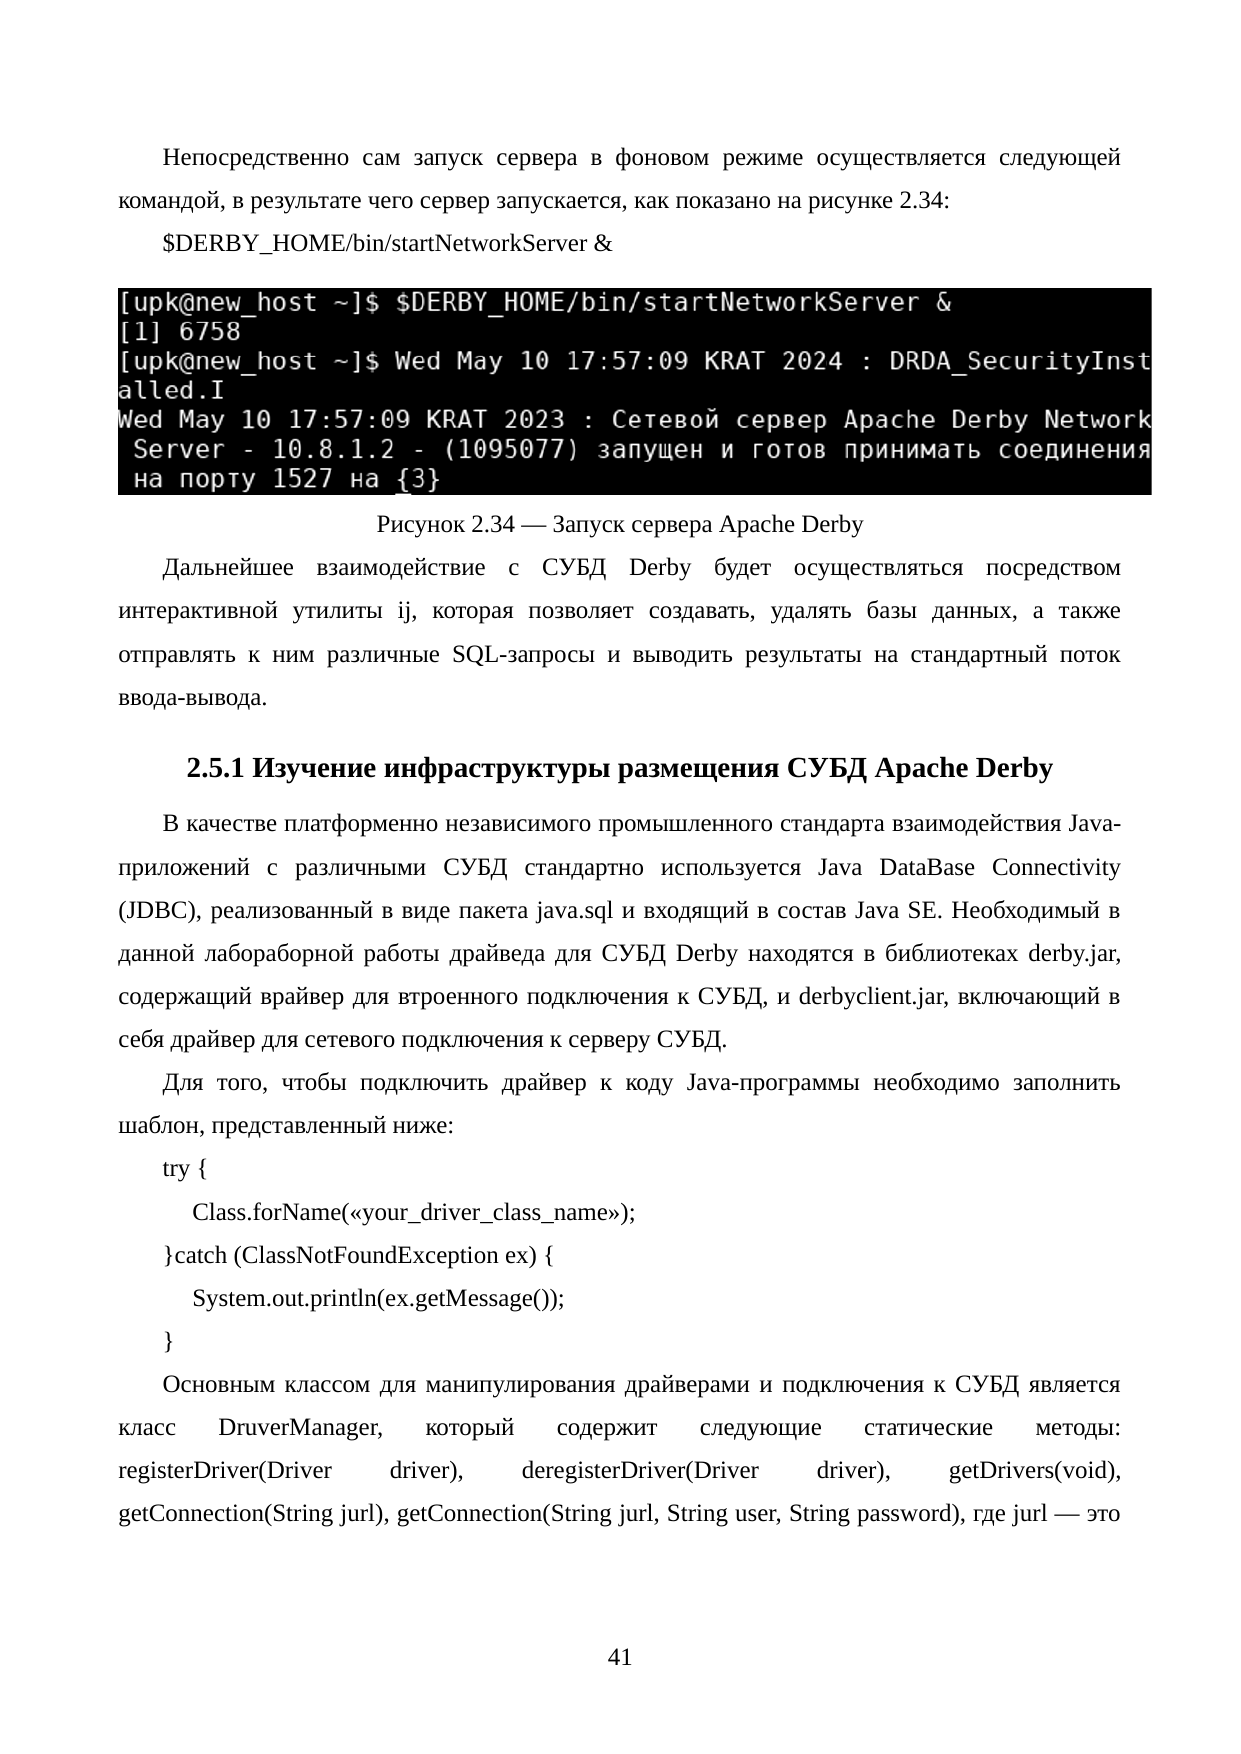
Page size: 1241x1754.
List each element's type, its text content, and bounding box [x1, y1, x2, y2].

text System.out.println(ex.getMessage()); [118, 1283, 1122, 1312]
text $DERBY_HOME/bin/startNetworkServer & [118, 228, 1122, 257]
text Class.forName(«your_driver_class_name»); [118, 1197, 1122, 1225]
text try { [118, 1153, 1122, 1182]
text } [118, 1326, 1122, 1355]
text Непосредственно сам запуск сервера в фоновом режиме осуществляется следующей командой, в результате чего сервер запускается, как показано на рисунке 2.34: [118, 142, 1122, 214]
subtitle 2.5.1 Изучение инфраструктуры размещения СУБД Apache Derby [118, 750, 1122, 783]
text [118, 271, 1122, 288]
text Для того, чтобы подключить драйвер к коду Java-программы необходимо заполнить шаблон, представленный ниже: [118, 1067, 1122, 1139]
picture [118, 288, 1152, 495]
text В качестве платформенно независимого промышленного стандарта взаимодействия Java-приложений с различными СУБД стандартно используется Java DataBase Connectivity (JDBC), реализованный в виде пакета java.sql и входящий в состав Java SE. Необходимый в данной лабораборной работы драйведа для СУБД Derby находятся в библиотеках derby.jar, содержащий врайвер для втроенного подключения к СУБД, и derbyclient.jar, включающий в себя драйвер для сетевого подключения к серверу СУБД. [118, 808, 1122, 1053]
text Рисунок 2.34 — Запуск сервера Apache Derby [118, 495, 1122, 538]
text Основным классом для манипулирования драйверами и подключения к СУБД является класс DruverManager, который содержит следующие статические методы: registerDriver(Driver driver), deregisterDriver(Driver driver), getDrivers(void), getConnection(String jurl), getConnection(String jurl, String user, String password), где jurl — это [118, 1369, 1122, 1527]
text }catch (ClassNotFoundException ex) { [118, 1240, 1122, 1268]
text Дальнейшее взаимодействие с СУБД Derby будет осуществляться посредством интерактивной утилиты ij, которая позволяет создавать, удалять базы данных, а также отправлять к ним различные SQL-запросы и выводить результаты на стандартный поток ввода-вывода. [118, 552, 1122, 711]
